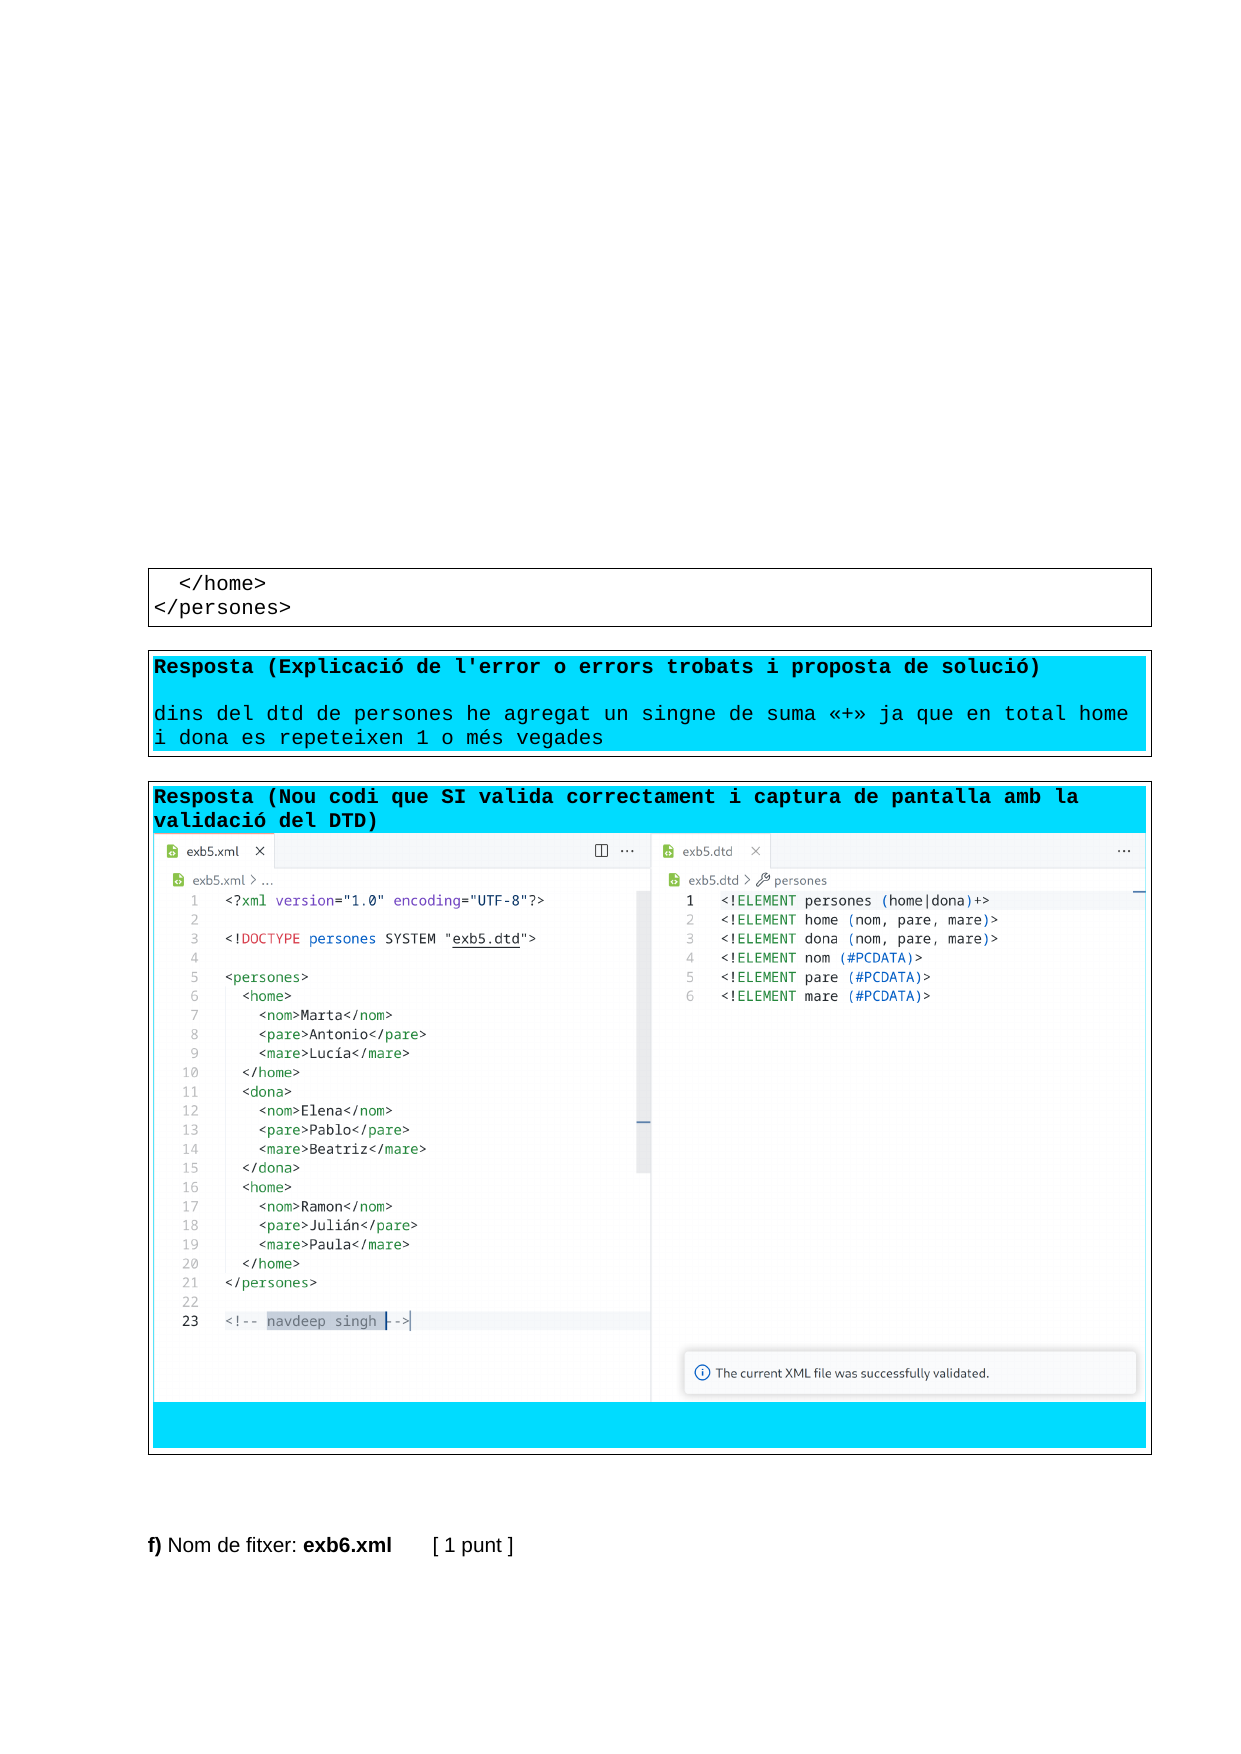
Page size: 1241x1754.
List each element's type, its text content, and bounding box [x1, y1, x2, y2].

picture [153, 833, 1146, 1402]
table_header </home> </persones> [149, 569, 1151, 626]
text f) Nom de fitxer: exb6.xml [ 1 punt ] [148, 1533, 1151, 1557]
table_header Resposta (Explicació de l'error o errors trobats i proposta de solució) dins del dtd de persones he agregat un singne de suma «+» ja que en total home i dona es repeteixen 1 o més vegades [149, 651, 1151, 756]
table_header Resposta (Nou codi que SI valida correctament i captura de pantalla amb la validació del DTD) [149, 782, 1151, 1454]
